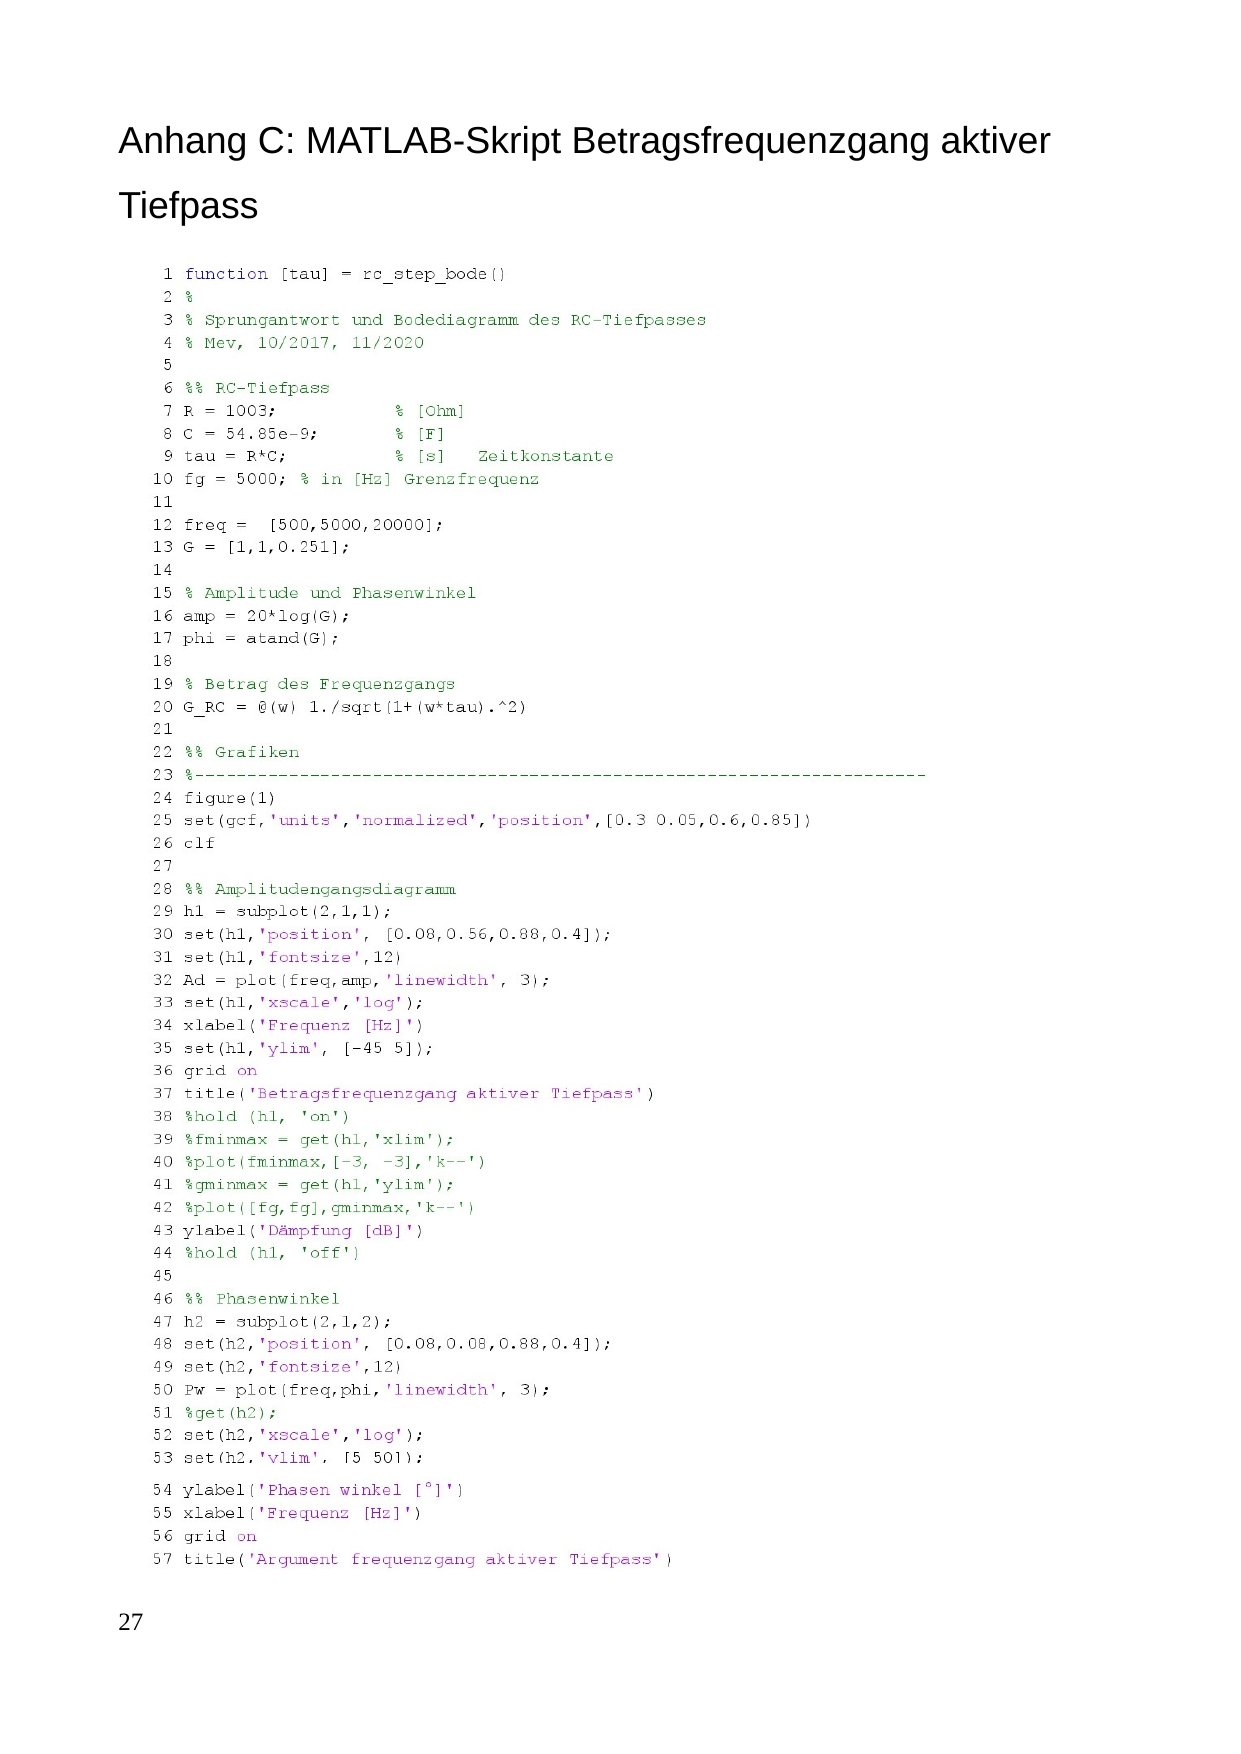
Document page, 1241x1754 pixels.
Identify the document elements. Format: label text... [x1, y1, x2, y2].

subtitle Anhang C: MATLAB-Skript Betragsfrequenzgang aktiver Tiefpass [118, 118, 1122, 226]
picture [128, 243, 1133, 1572]
